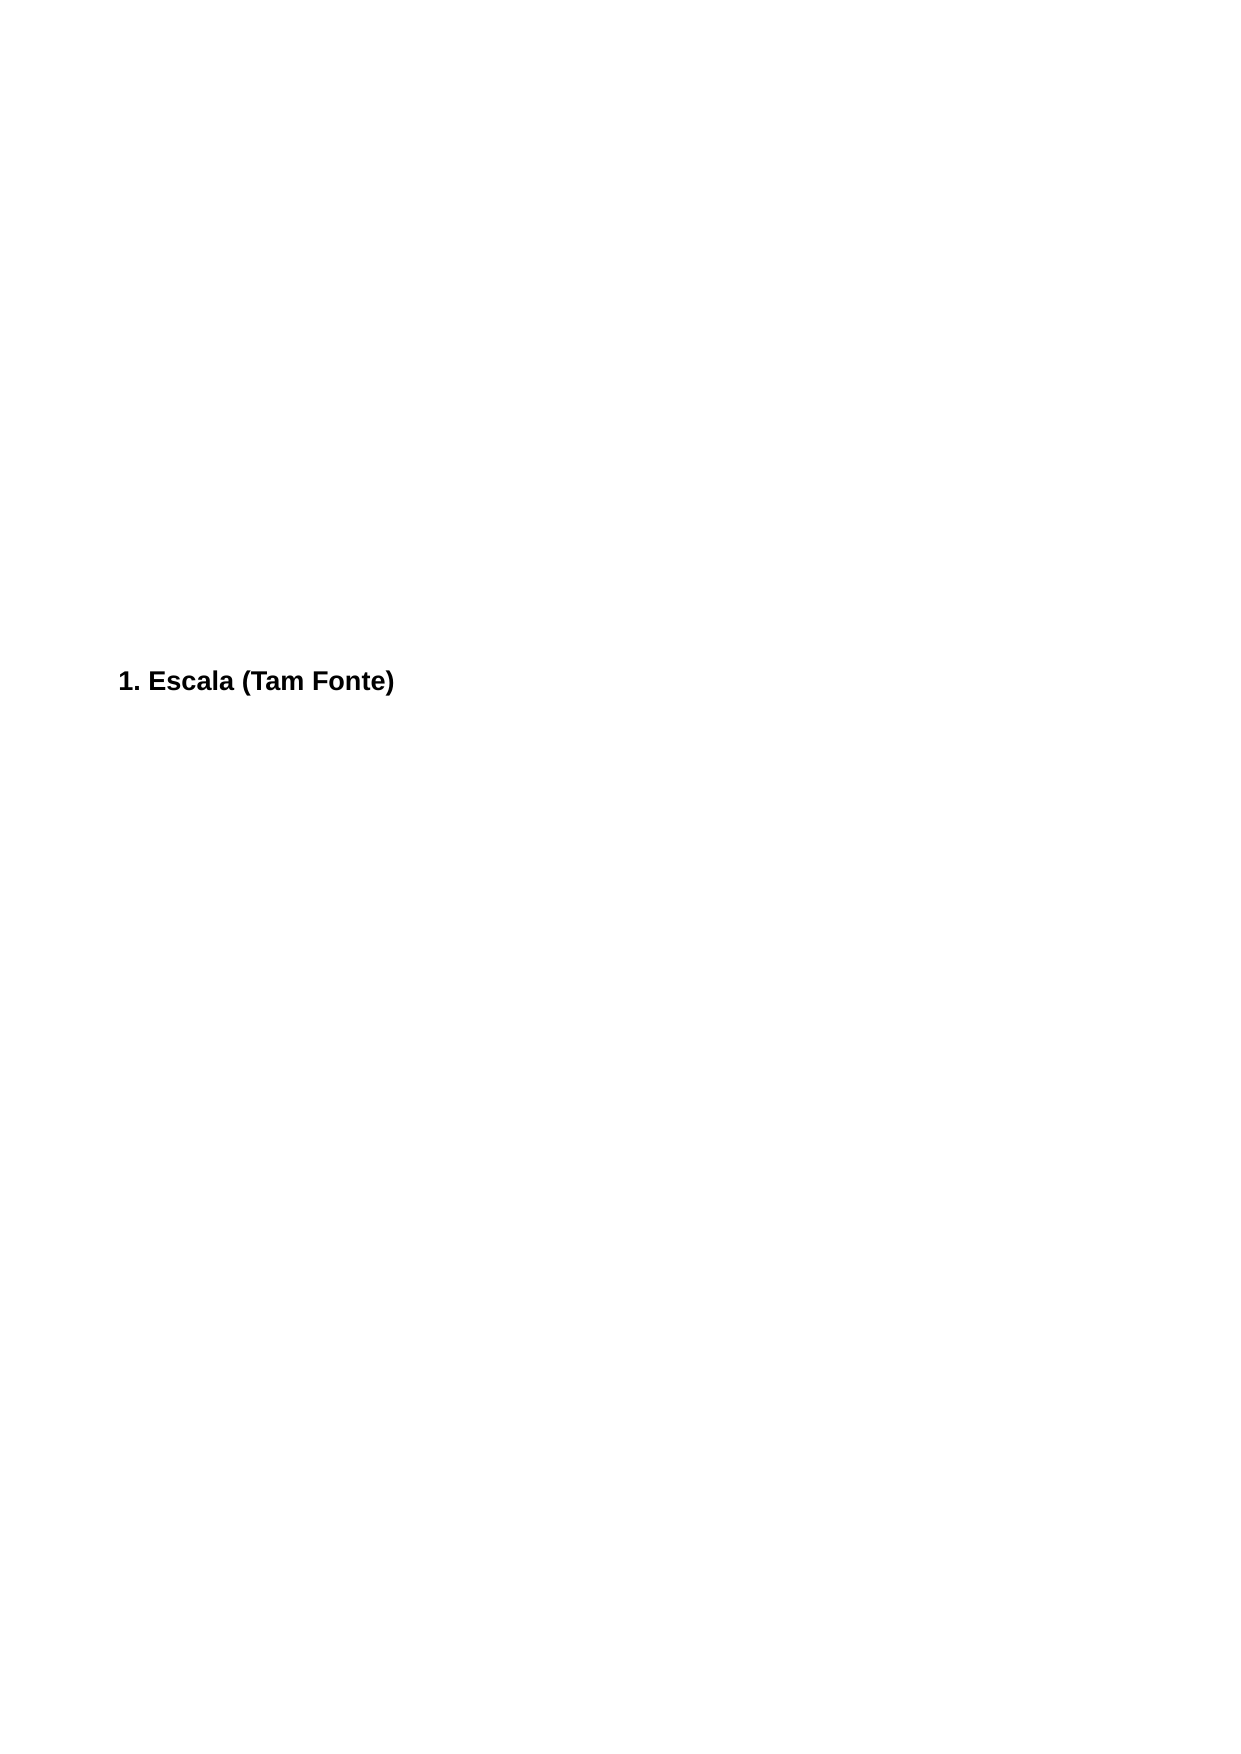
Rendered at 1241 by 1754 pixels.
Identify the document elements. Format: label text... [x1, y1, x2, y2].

list Use: 14 e 18 (28%). Não use: 44 e 48 (9%). [118, 1028, 1122, 1066]
list Opte por valores que possuam diferenças significativas. [118, 990, 1122, 1028]
text 1. Escala (Tam Fonte) [118, 665, 1122, 697]
list Entre 6 e 12 variações são suficientes para definir a hierarquia. [118, 839, 1122, 877]
list Maiúsculas [118, 398, 1122, 427]
subtitle 3. Variáveis Tipográficas [118, 139, 1122, 177]
list Alinhamento [118, 553, 1122, 582]
list Largura de Linha [118, 450, 1122, 478]
list https://material.io/design/typography/the-type-system.html#type-scale [118, 1255, 1122, 1292]
list Peso e Estilo [118, 346, 1122, 375]
list Entre 14 - 24 para corpo de texto. [118, 1179, 1122, 1217]
list Altura de Linha [118, 294, 1122, 323]
list Google Material (boa escala) [118, 1217, 1122, 1255]
list Legibilidade / Leiturabilidade [118, 1103, 1122, 1141]
list Contraste [118, 914, 1122, 952]
list Definir uma escala [118, 763, 1122, 801]
list Espaçamento [118, 502, 1122, 530]
list Escala [118, 242, 1122, 279]
